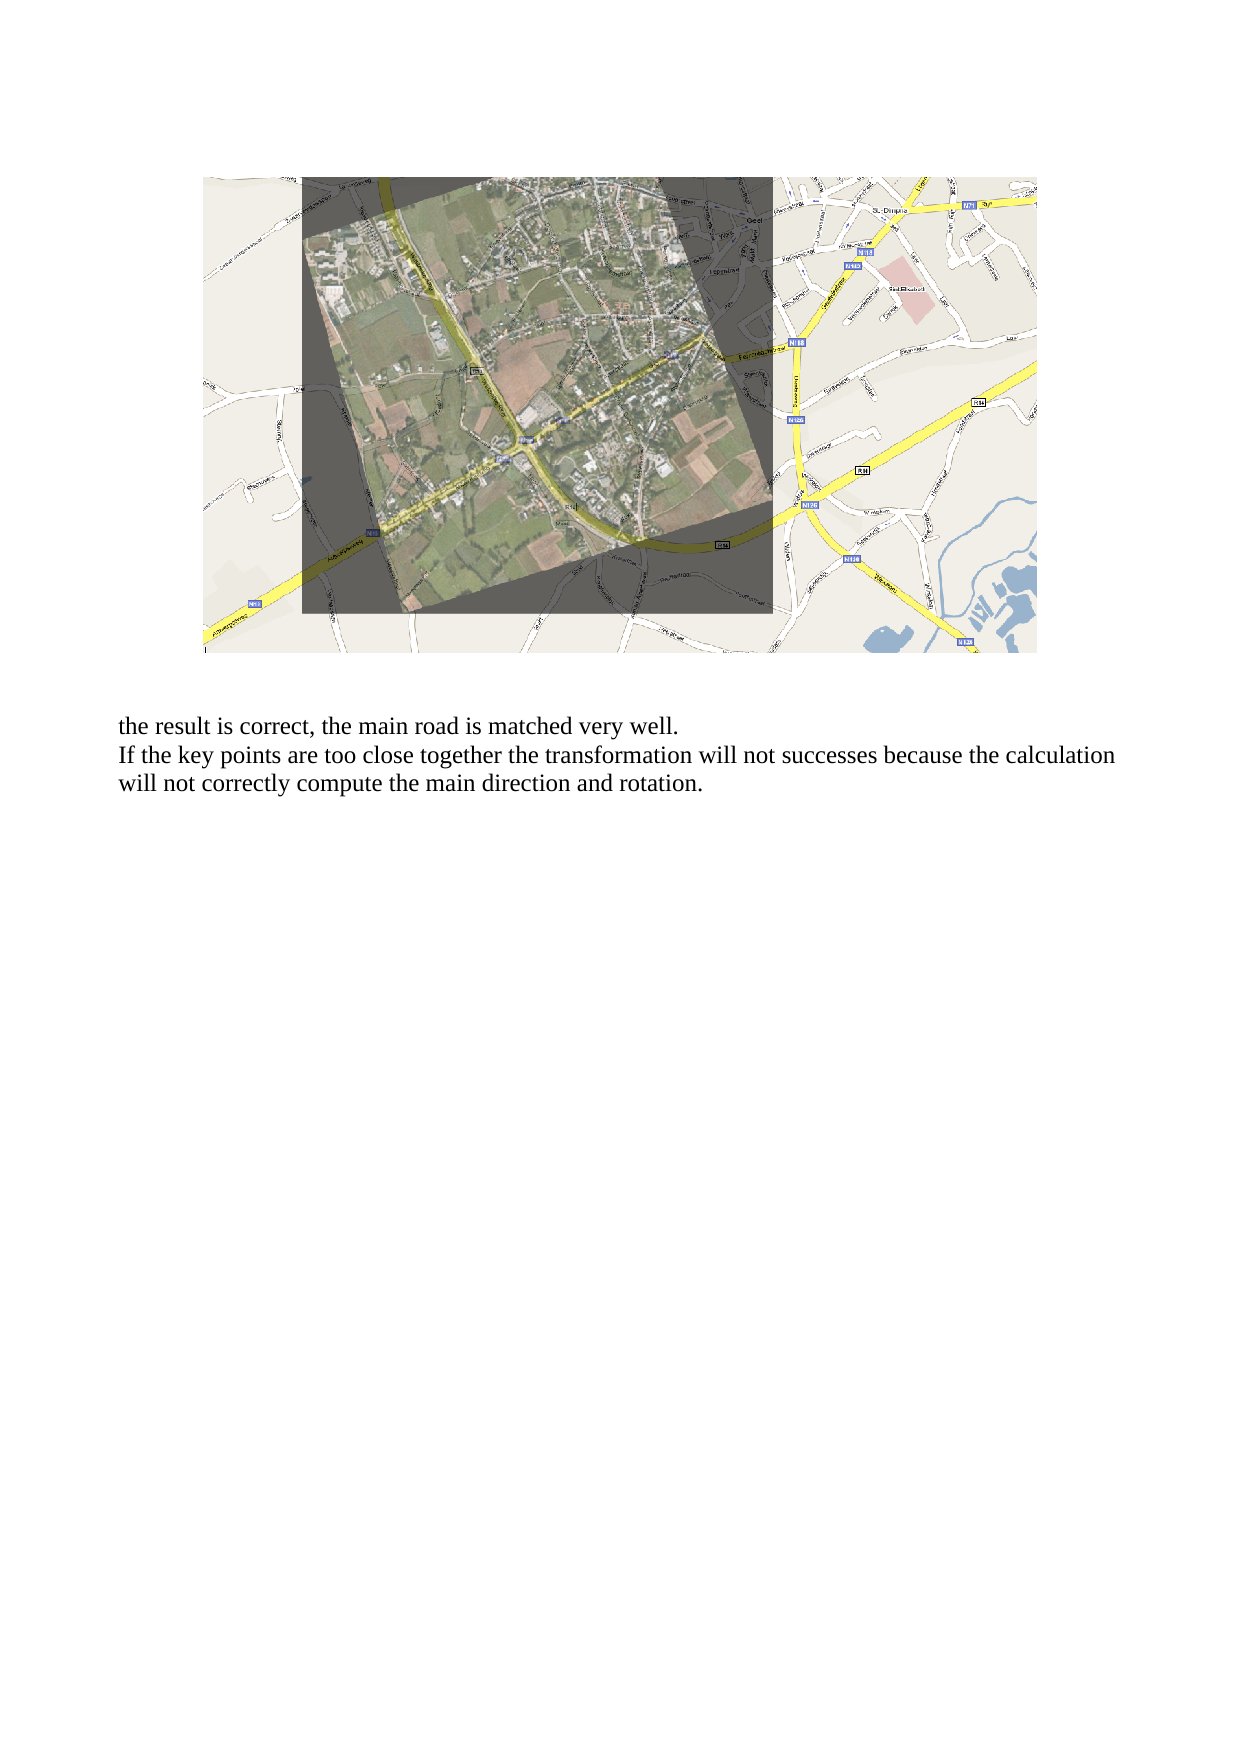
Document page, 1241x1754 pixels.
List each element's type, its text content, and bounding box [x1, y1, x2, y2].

text If the key points are too close together the transformation will not successes because the calculation will not correctly compute the main direction and rotation. [118, 740, 1122, 797]
picture [118, 151, 1123, 711]
text the result is correct, the main road is matched very well. [118, 711, 1122, 740]
